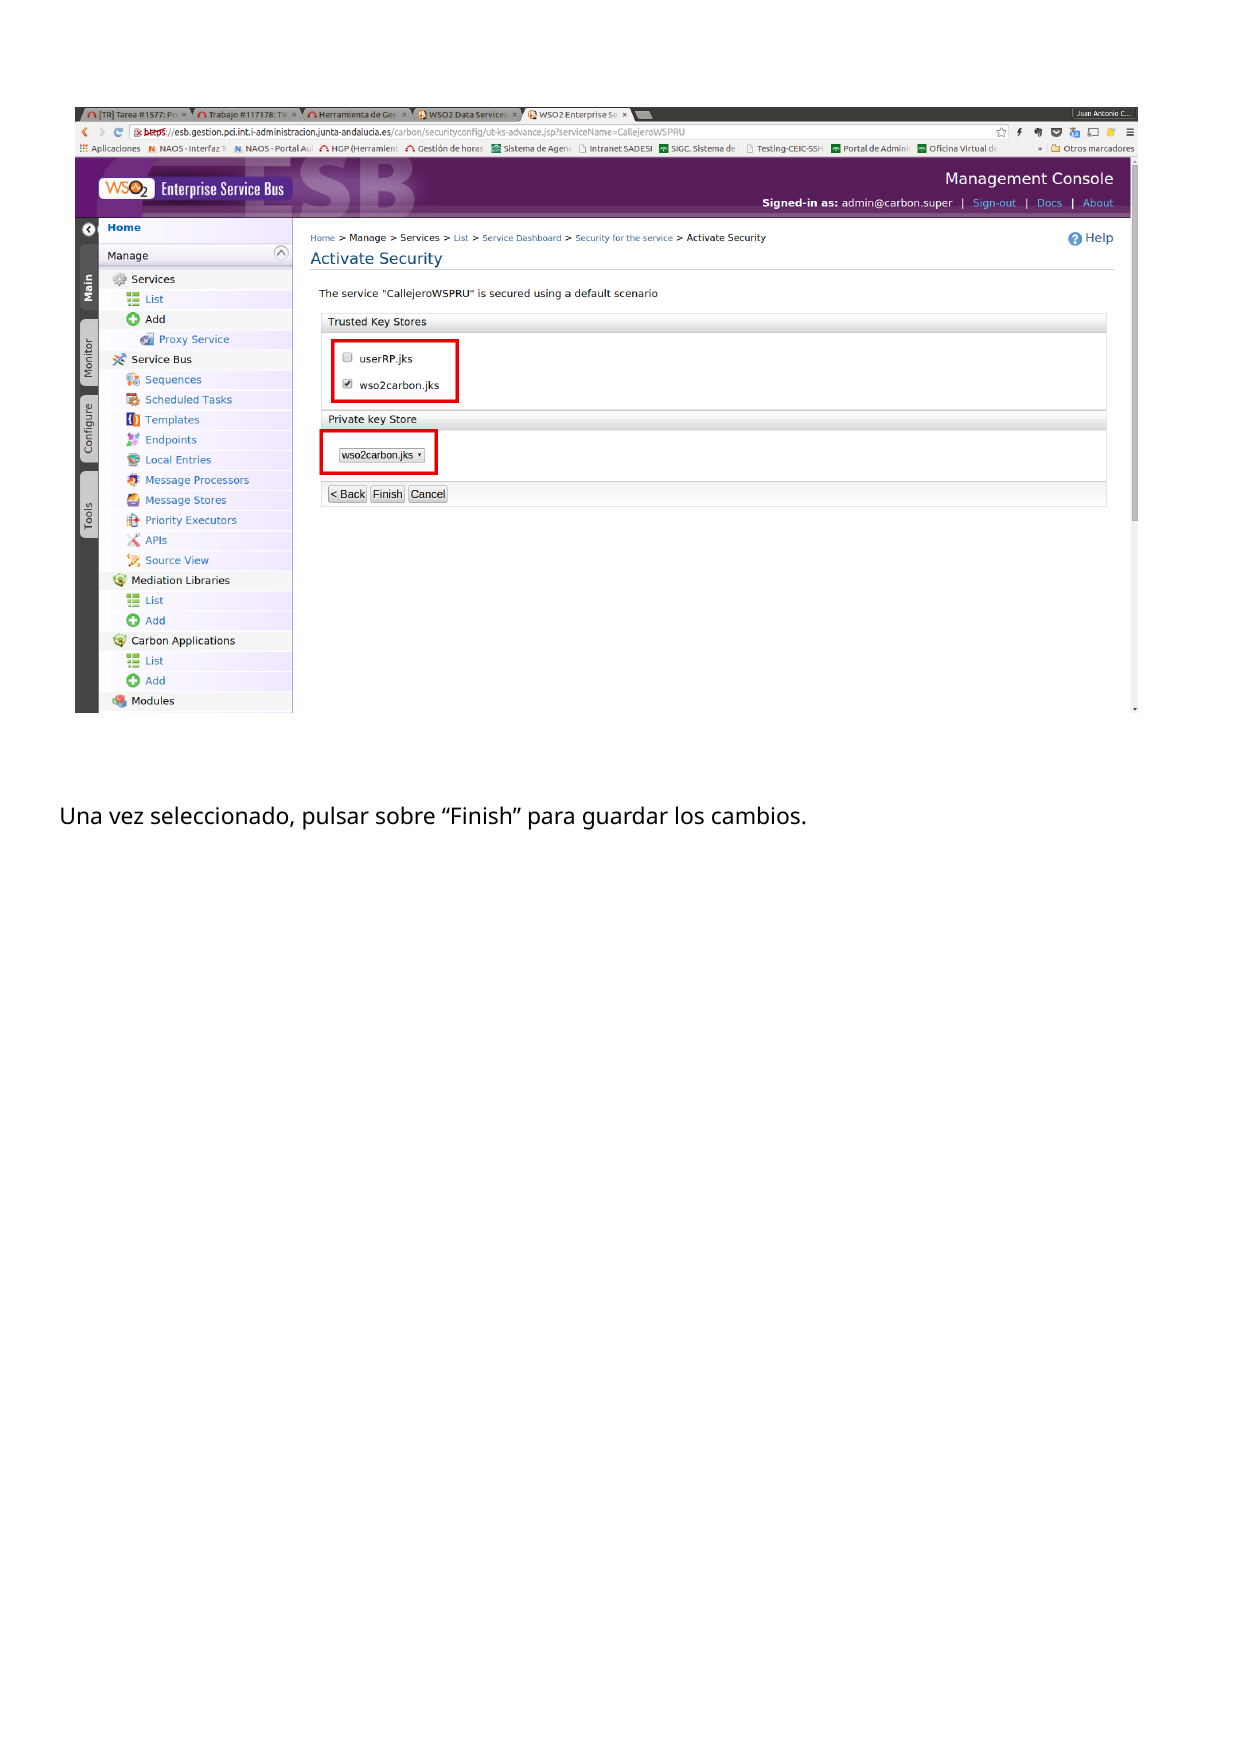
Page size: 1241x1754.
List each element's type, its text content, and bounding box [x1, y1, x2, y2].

text Una vez seleccionado, pulsar sobre “Finish” para guardar los cambios. [59, 800, 1122, 831]
picture [75, 107, 1138, 713]
